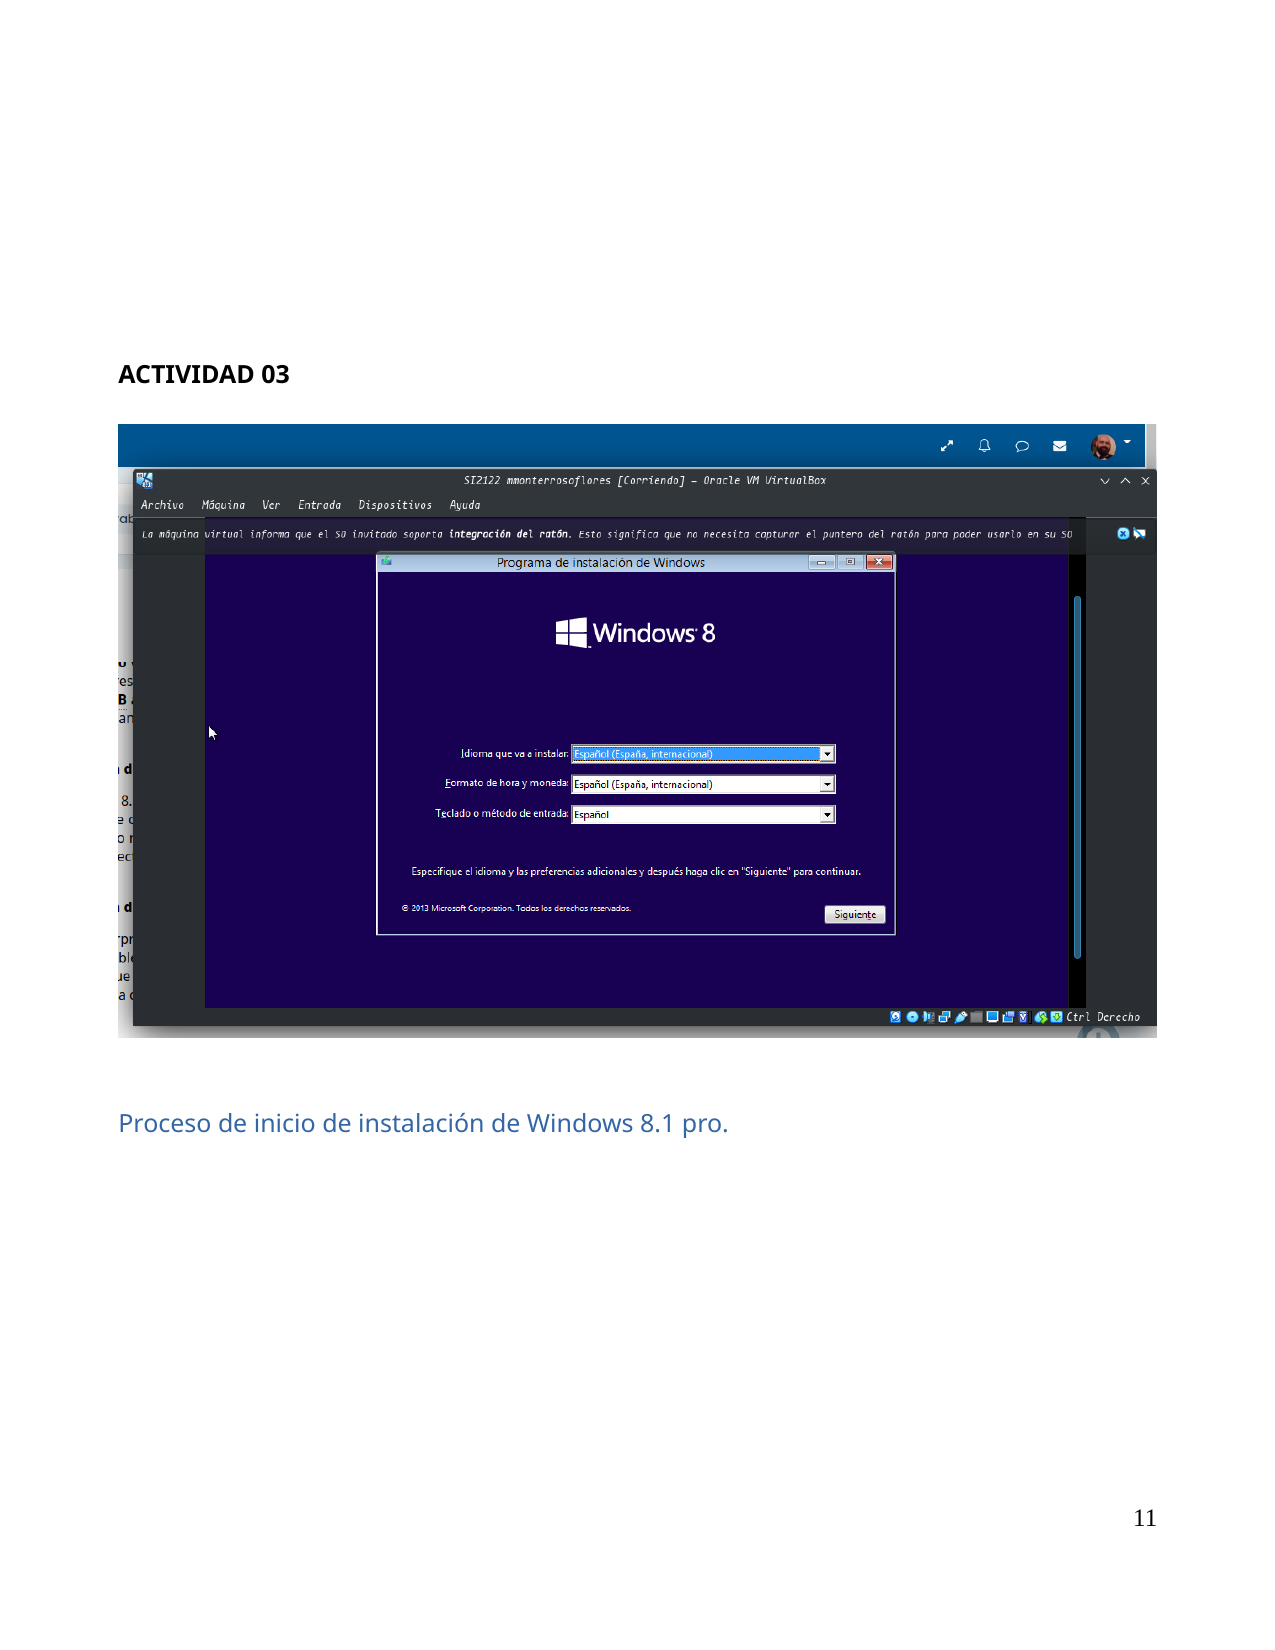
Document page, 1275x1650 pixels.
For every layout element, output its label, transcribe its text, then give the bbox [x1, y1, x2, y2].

table_header [118, 1038, 1157, 1072]
text ACTIVIDAD 03 [118, 357, 1157, 391]
text Proceso de inicio de instalación de Windows 8.1 pro. [118, 1106, 1157, 1140]
picture [118, 424, 1157, 1038]
